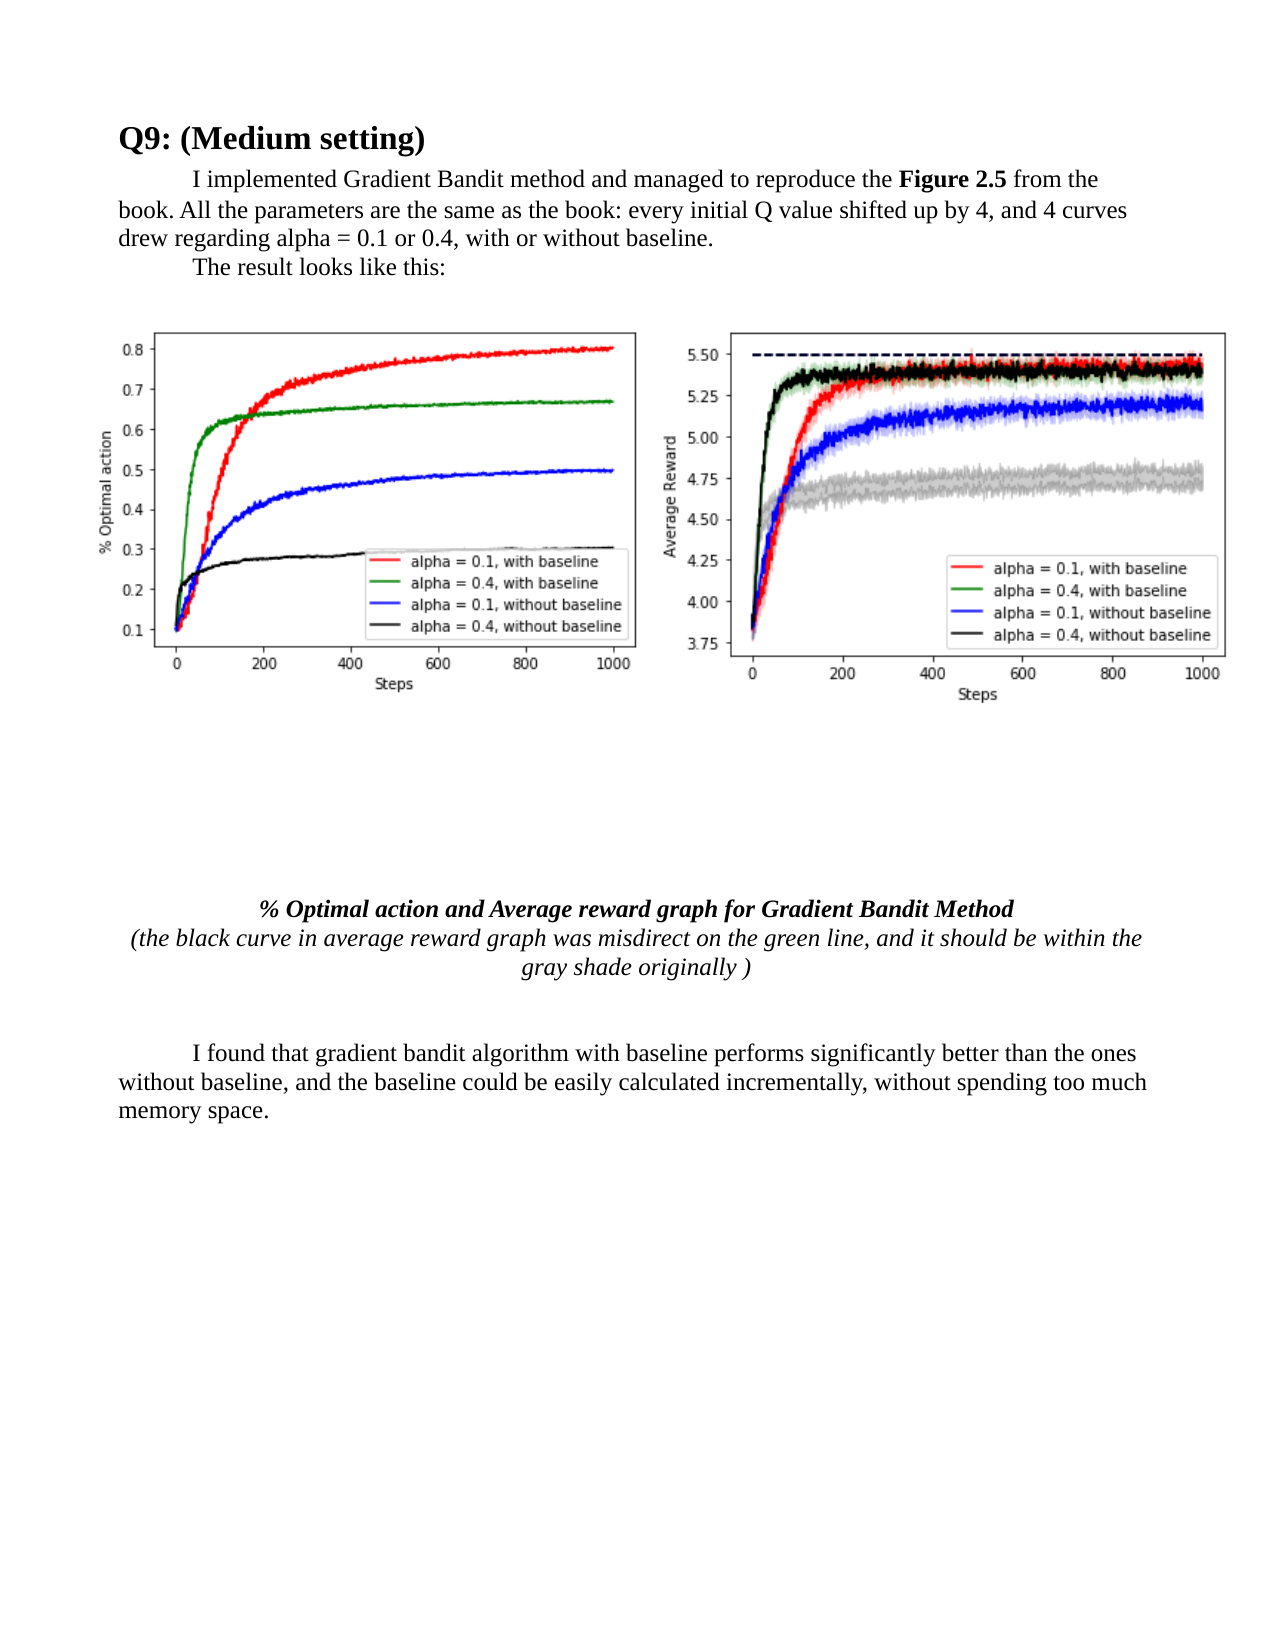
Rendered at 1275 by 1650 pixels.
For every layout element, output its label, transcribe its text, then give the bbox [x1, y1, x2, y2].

picture [91, 324, 645, 701]
text The result looks like this: [118, 252, 1157, 281]
text I found that gradient bandit algorithm with baseline performs significantly better than the ones without baseline, and the baseline could be easily calculated incrementally, without spending too much memory space. [118, 1038, 1157, 1124]
text I implemented Gradient Bandit method and managed to reproduce the Figure 2.5 from the book. All the parameters are the same as the book: every initial Q value shifted up by 4, and 4 curves drew regarding alpha = 0.1 or 0.4, with or without baseline. [118, 156, 1157, 252]
text Q9: (Medium setting) [118, 118, 1157, 156]
picture [655, 324, 1235, 712]
text % Optimal action and Average reward graph for Gradient Bandit Method [118, 894, 1157, 923]
text (the black curve in average reward graph was misdirect on the green line, and it should be within the gray shade originally ) [118, 923, 1157, 981]
